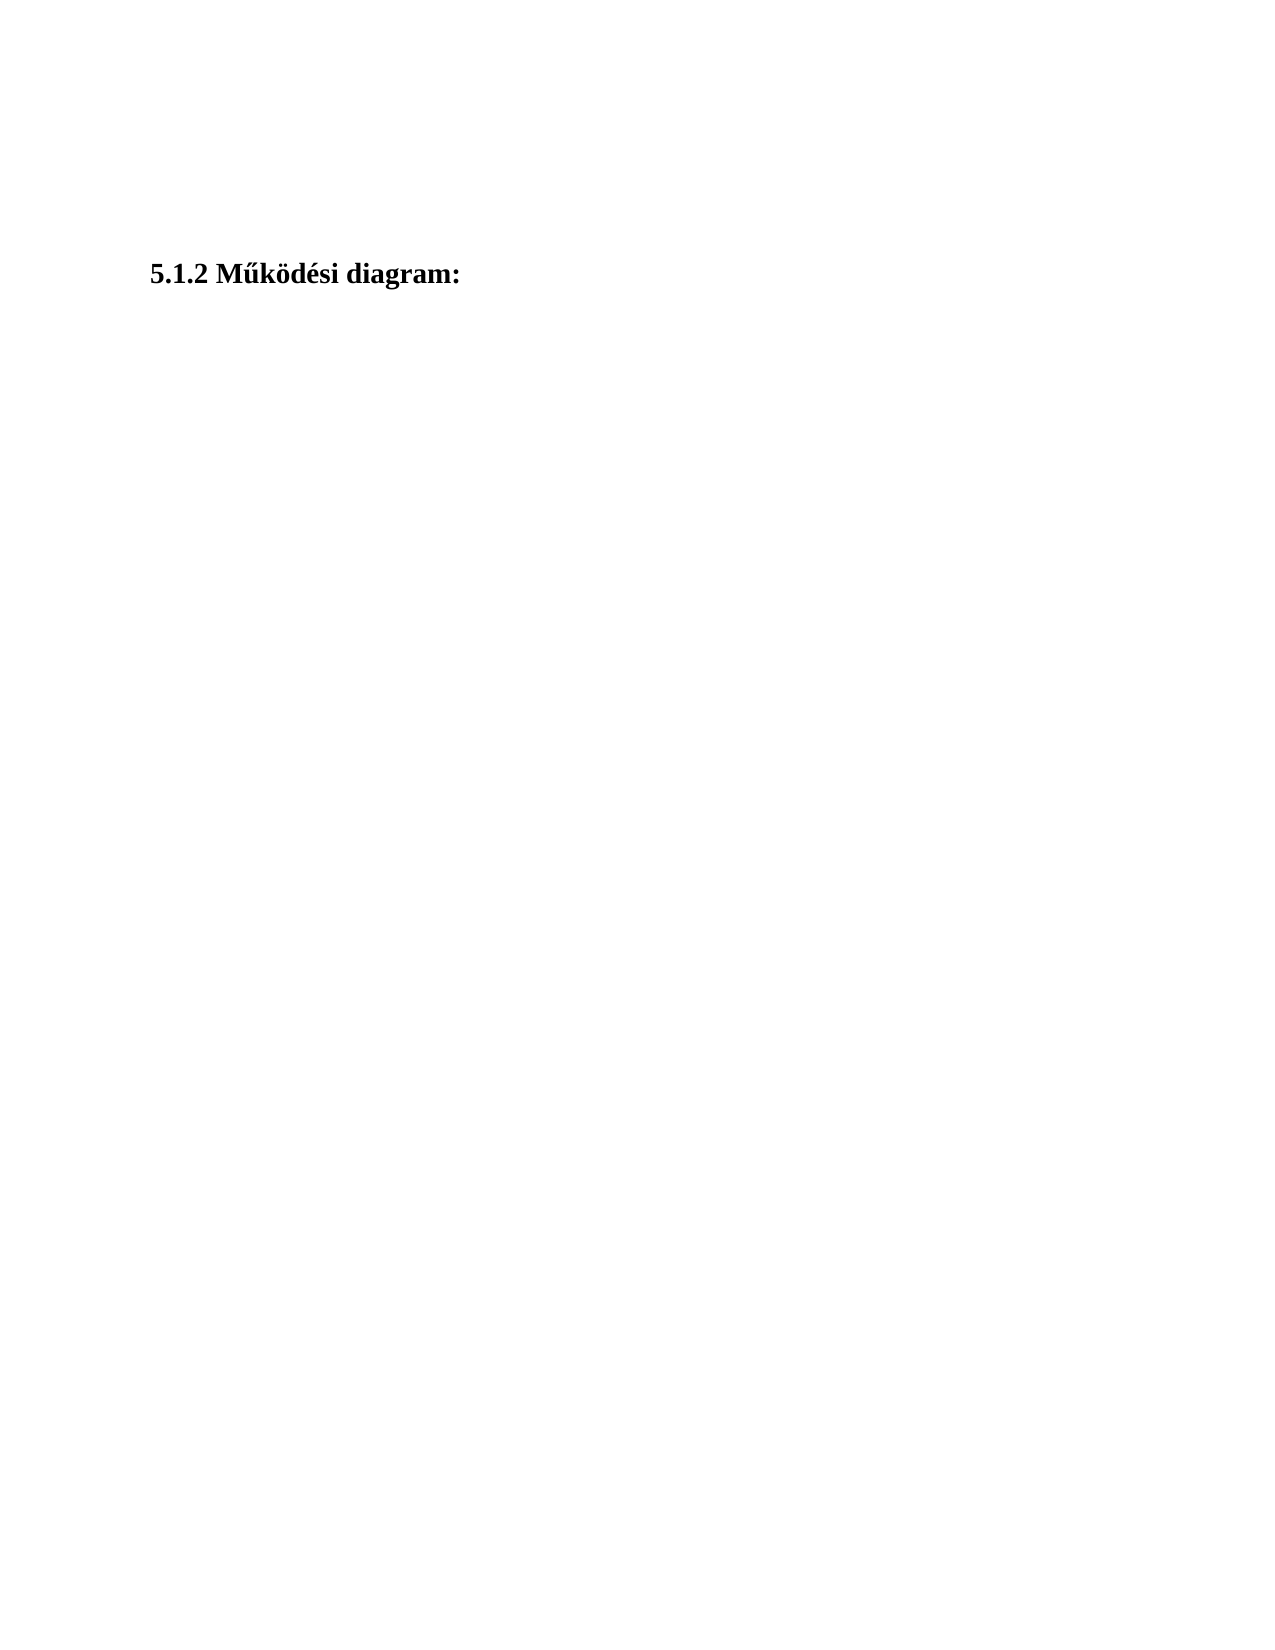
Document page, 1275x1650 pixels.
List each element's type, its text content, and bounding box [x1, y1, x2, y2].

text 5.1.2 Működési diagram: [150, 256, 1125, 290]
